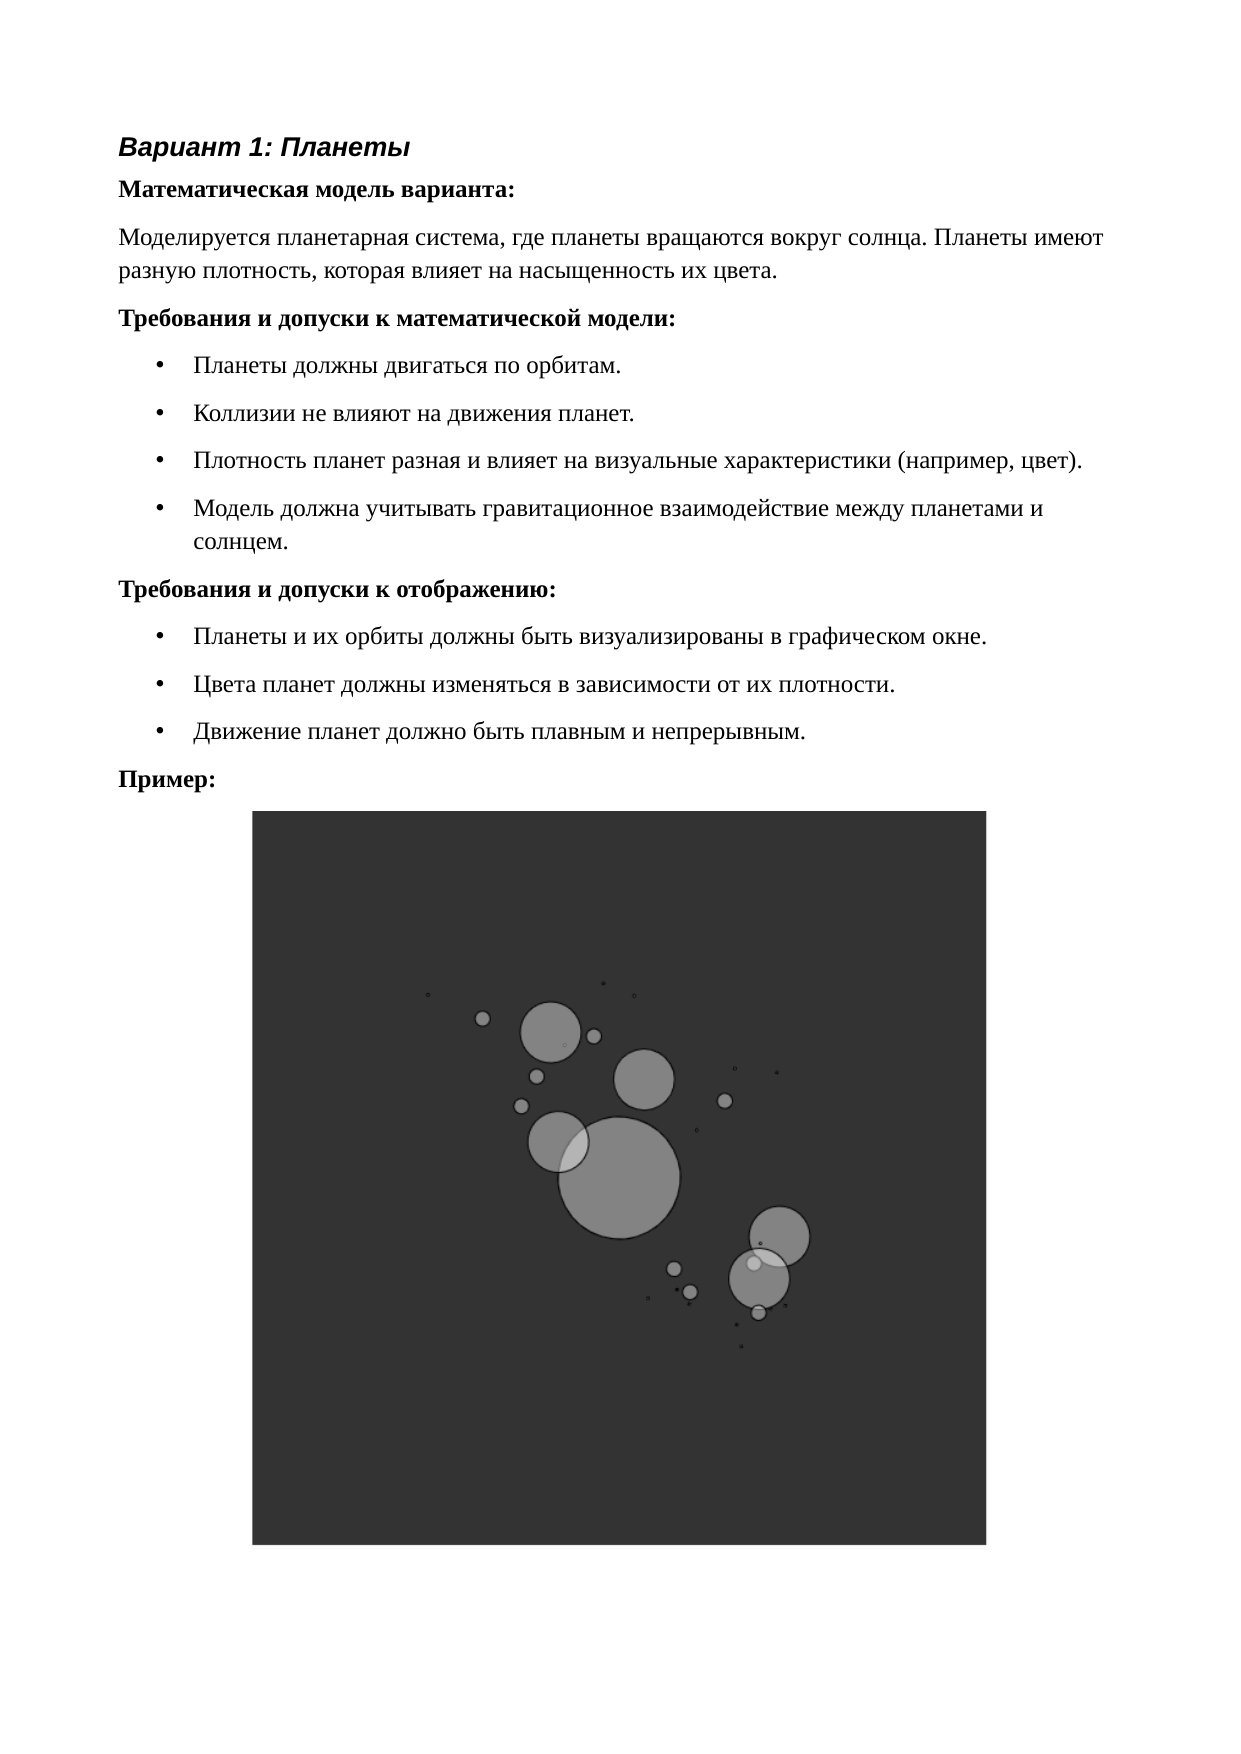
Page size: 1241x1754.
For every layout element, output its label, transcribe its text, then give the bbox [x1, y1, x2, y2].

text Моделируется планетарная система, где планеты вращаются вокруг солнца. Планеты имеют разную плотность, которая влияет на насыщенность их цвета. [118, 222, 1122, 284]
list Коллизии не влияют на движения планет. [156, 398, 1122, 427]
list Планеты и их орбиты должны быть визуализированы в графическом окне. [156, 621, 1122, 650]
list Плотность планет разная и влияет на визуальные характеристики (например, цвет). [156, 445, 1122, 474]
picture [250, 811, 990, 1550]
text Требования и допуски к отображению: [118, 574, 1122, 602]
list Модель должна учитывать гравитационное взаимодействие между планетами и солнцем. [156, 493, 1122, 555]
list Цвета планет должны изменяться в зависимости от их плотности. [156, 669, 1122, 698]
list Планеты должны двигаться по орбитам. [156, 350, 1122, 379]
subtitle Вариант 1: Планеты [118, 131, 1122, 162]
text Требования и допуски к математической модели: [118, 303, 1122, 331]
list Движение планет должно быть плавным и непрерывным. [156, 716, 1122, 745]
text Пример: [118, 764, 1122, 793]
text Математическая модель варианта: [118, 174, 1122, 203]
